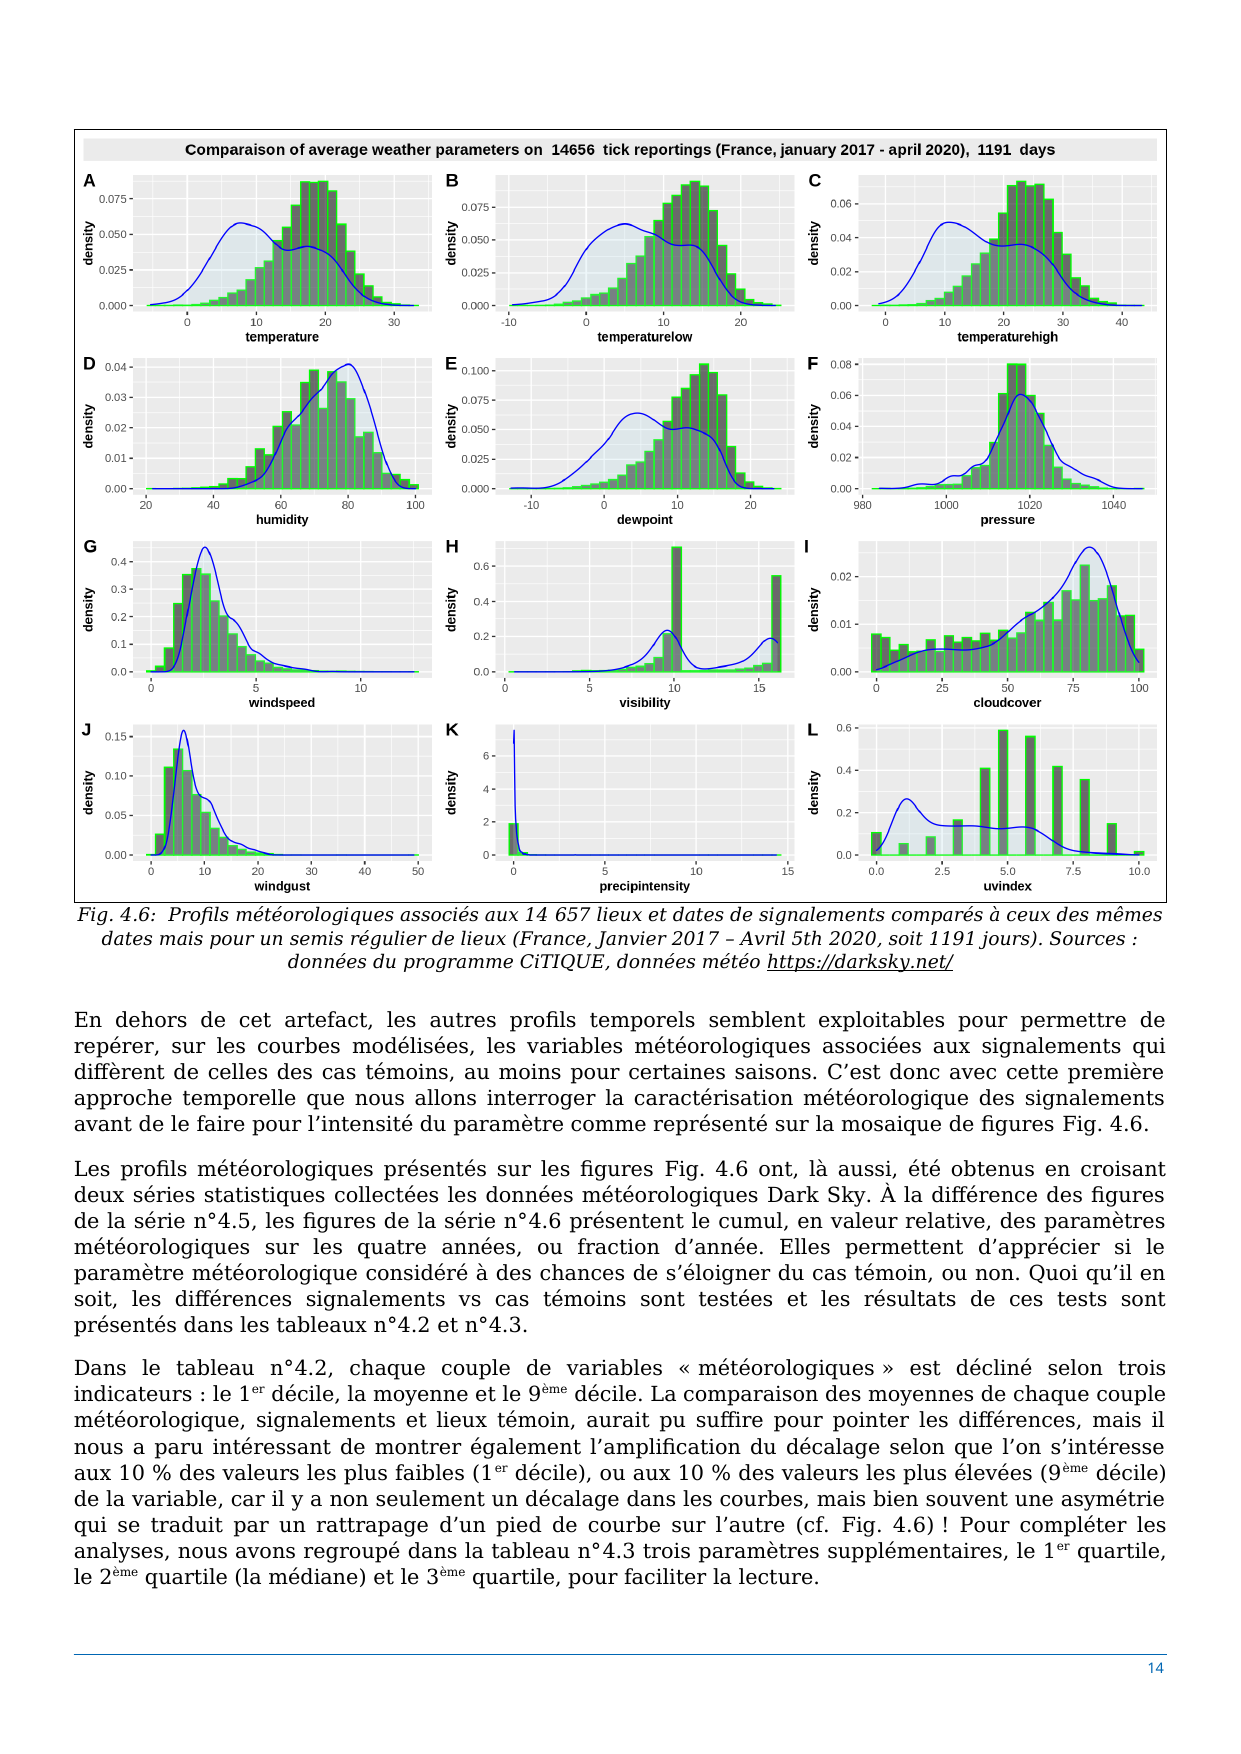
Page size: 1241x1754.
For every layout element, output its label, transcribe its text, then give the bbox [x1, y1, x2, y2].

picture [76, 131, 1164, 900]
text Fig. 4.6: Profils météorologiques associés aux 14 657 lieux et dates de signalements comparés à ceux des mêmes dates mais pour un semis régulier de lieux (France, Janvier 2017 – Avril 5th 2020, soit 1191 jours). Sources : données du programme CiTIQUE, données météo https://darksky.net/ [73, 130, 1167, 973]
text Dans le tableau n°4.2, chaque couple de variables « météorologiques » est décliné selon trois indicateurs : le 1er décile, la moyenne et le 9ème décile. La comparaison des moyennes de chaque couple météorologique, signalements et lieux témoin, aurait pu suffire pour pointer les différences, mais il nous a paru intéressant de montrer également l’amplification du décalage selon que l’on s’intéresse aux 10 % des valeurs les plus faibles (1er décile), ou aux 10 % des valeurs les plus élevées (9ème décile) de la variable, car il y a non seulement un décalage dans les courbes, mais bien souvent une asymétrie qui se traduit par un rattrapage d’un pied de courbe sur l’autre (cf. Fig. 4.6) ! Pour compléter les analyses, nous avons regroupé dans la tableau n°4.3 trois paramètres supplémentaires, le 1er quartile, le 2ème quartile (la médiane) et le 3ème quartile, pour faciliter la lecture. [73, 1356, 1167, 1590]
text Les profils météorologiques présentés sur les figures Fig. 4.6 ont, là aussi, été obtenus en croisant deux séries statistiques collectées les données météorologiques Dark Sky. À la différence des figures de la série n°4.5, les figures de la série n°4.6 présentent le cumul, en valeur relative, des paramètres météorologiques sur les quatre années, ou fraction d’année. Elles permettent d’apprécier si le paramètre météorologique considéré à des chances de s’éloigner du cas témoin, ou non. Quoi qu’il en soit, les différences signalements vs cas témoins sont testées et les résultats de ces tests sont présentés dans les tableaux n°4.2 et n°4.3. [73, 1157, 1167, 1338]
text En dehors de cet artefact, les autres profils temporels semblent exploitables pour permettre de repérer, sur les courbes modélisées, les variables météorologiques associées aux signalements qui diffèrent de celles des cas témoins, au moins pour certaines saisons. C’est donc avec cette première approche temporelle que nous allons interroger la caractérisation météorologique des signalements avant de le faire pour l’intensité du paramètre comme représenté sur la mosaique de figures Fig. 4.6. [73, 1008, 1167, 1137]
